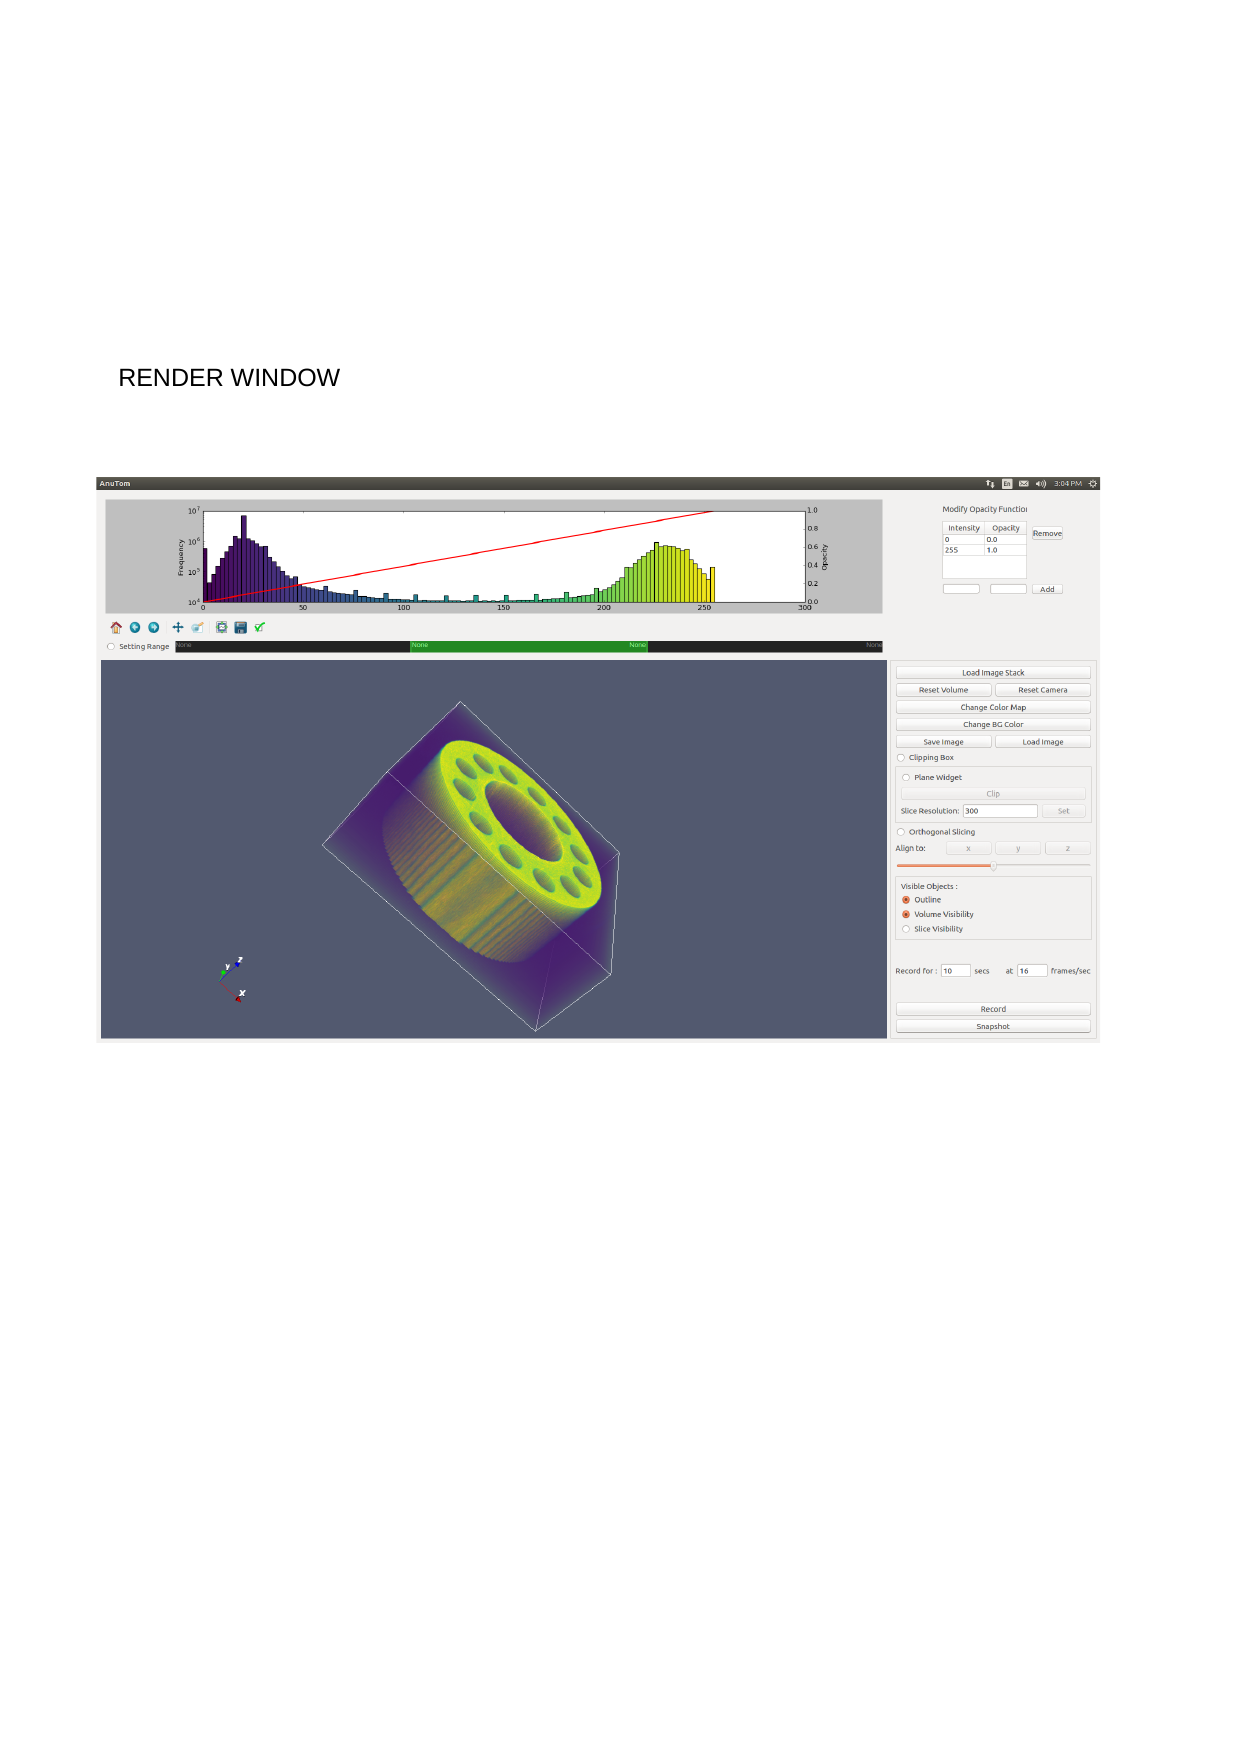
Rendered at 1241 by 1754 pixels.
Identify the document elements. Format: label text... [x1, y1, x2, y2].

text RENDER WINDOW [118, 363, 1122, 392]
picture [96, 477, 1101, 1043]
